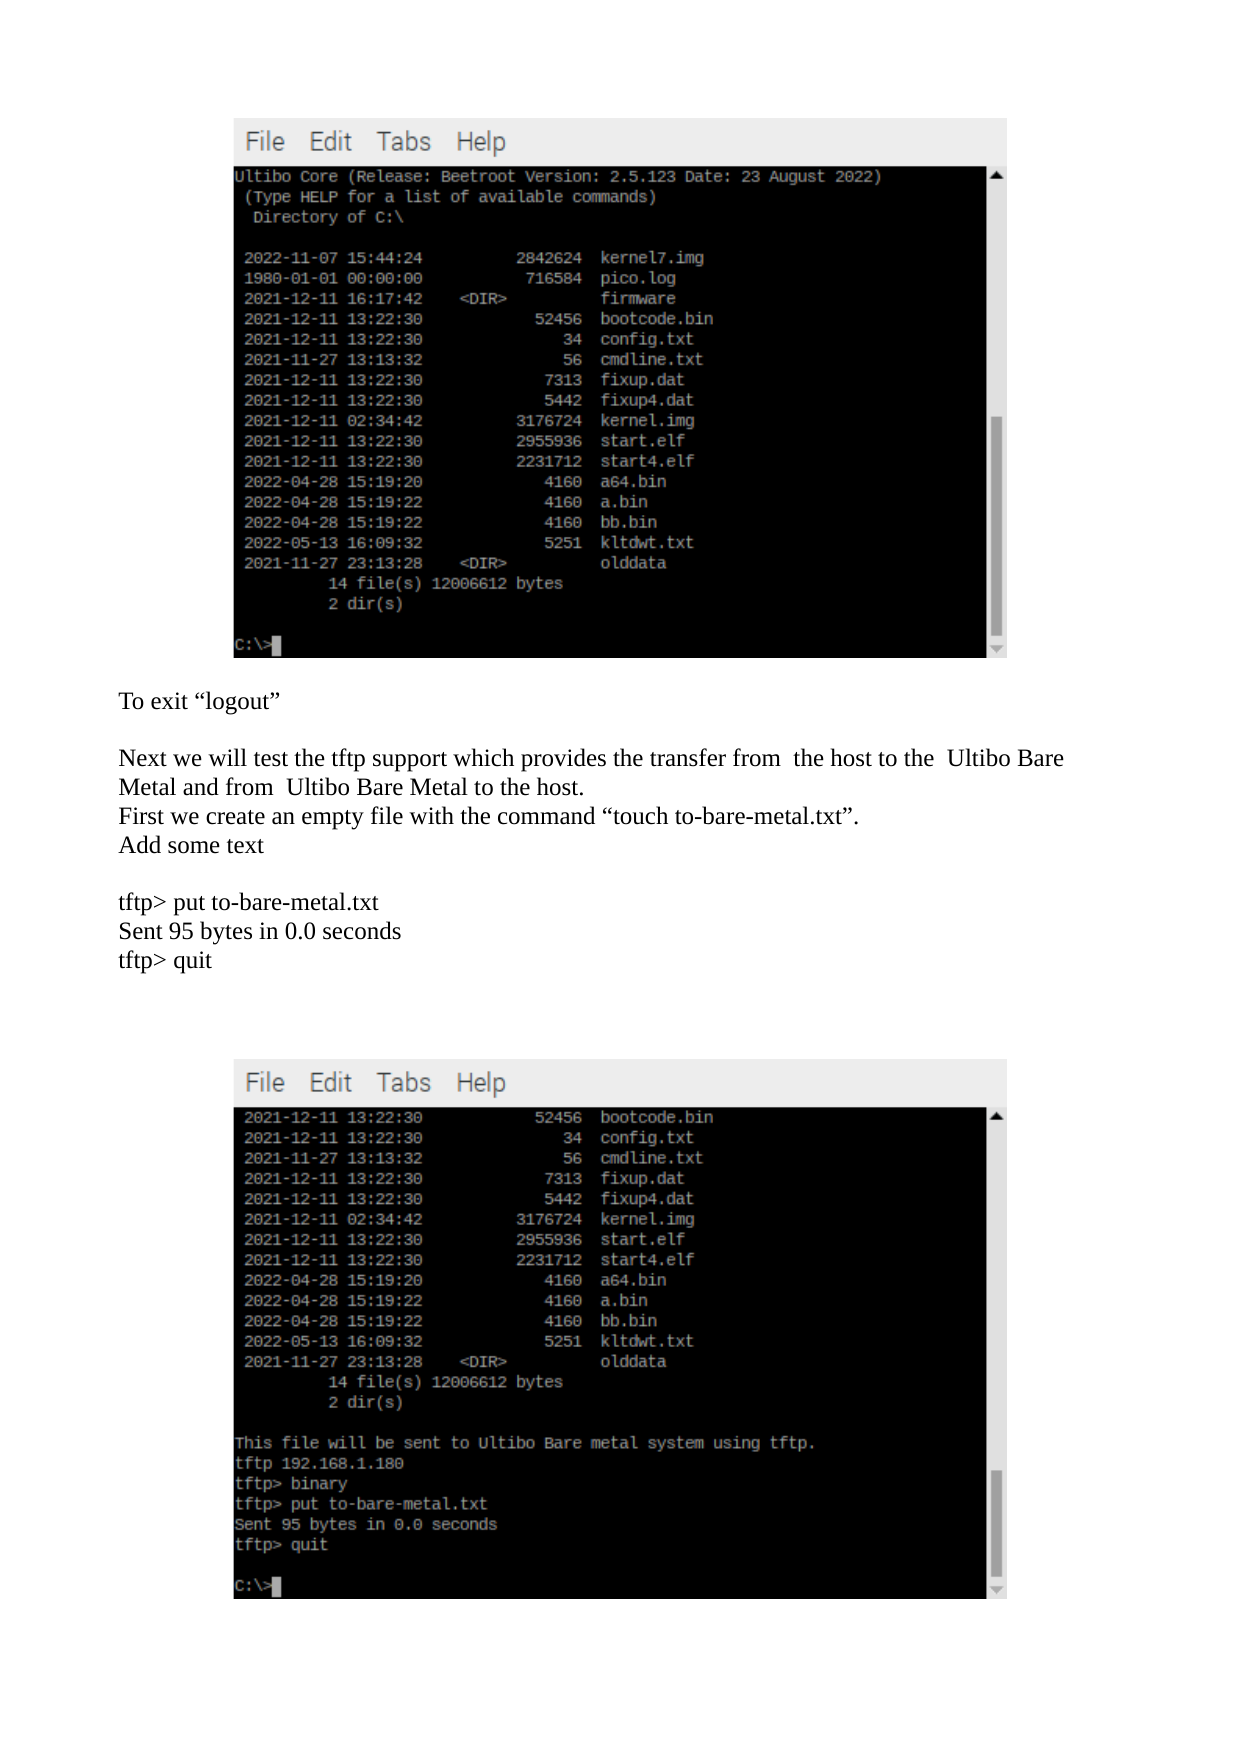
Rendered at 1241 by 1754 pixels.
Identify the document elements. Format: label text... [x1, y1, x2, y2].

picture [233, 1059, 1007, 1599]
text First we create an empty file with the command “touch to-bare-metal.txt”. [118, 801, 1122, 830]
text tftp> put to-bare-metal.txt [118, 887, 1122, 916]
text tftp> quit [118, 945, 1122, 973]
text Next we will test the tftp support which provides the transfer from the host to the Ultibo Bare Metal and from Ultibo Bare Metal to the host. [118, 743, 1122, 801]
text Sent 95 bytes in 0.0 seconds [118, 916, 1122, 945]
text To exit “logout” [118, 686, 1122, 715]
picture [233, 118, 1007, 658]
text Add some text [118, 830, 1122, 858]
